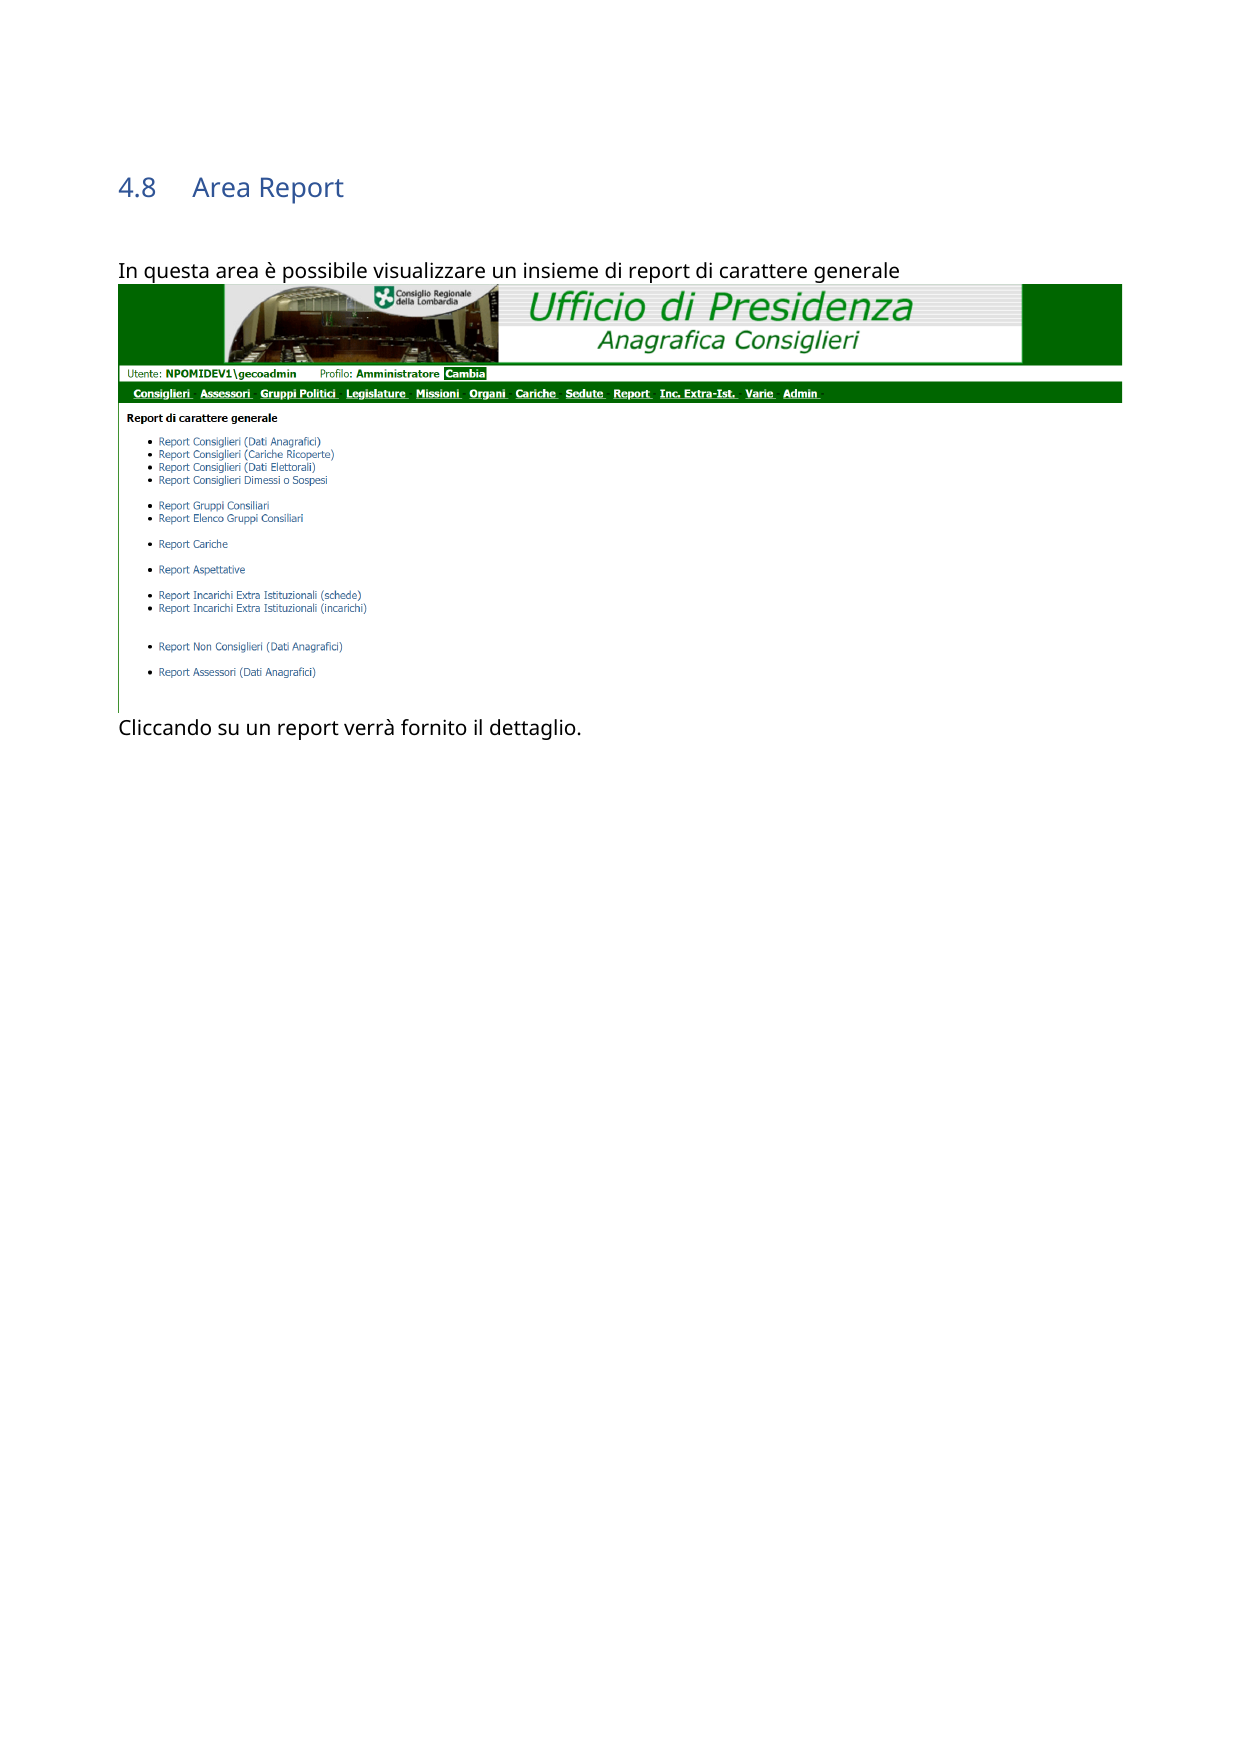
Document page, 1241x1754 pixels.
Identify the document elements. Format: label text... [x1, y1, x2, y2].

text Cliccando su un report verrà fornito il dettaglio. [118, 713, 1122, 741]
text In questa area è possibile visualizzare un insieme di report di carattere generale [118, 256, 1122, 284]
list Area Report [118, 168, 1122, 205]
